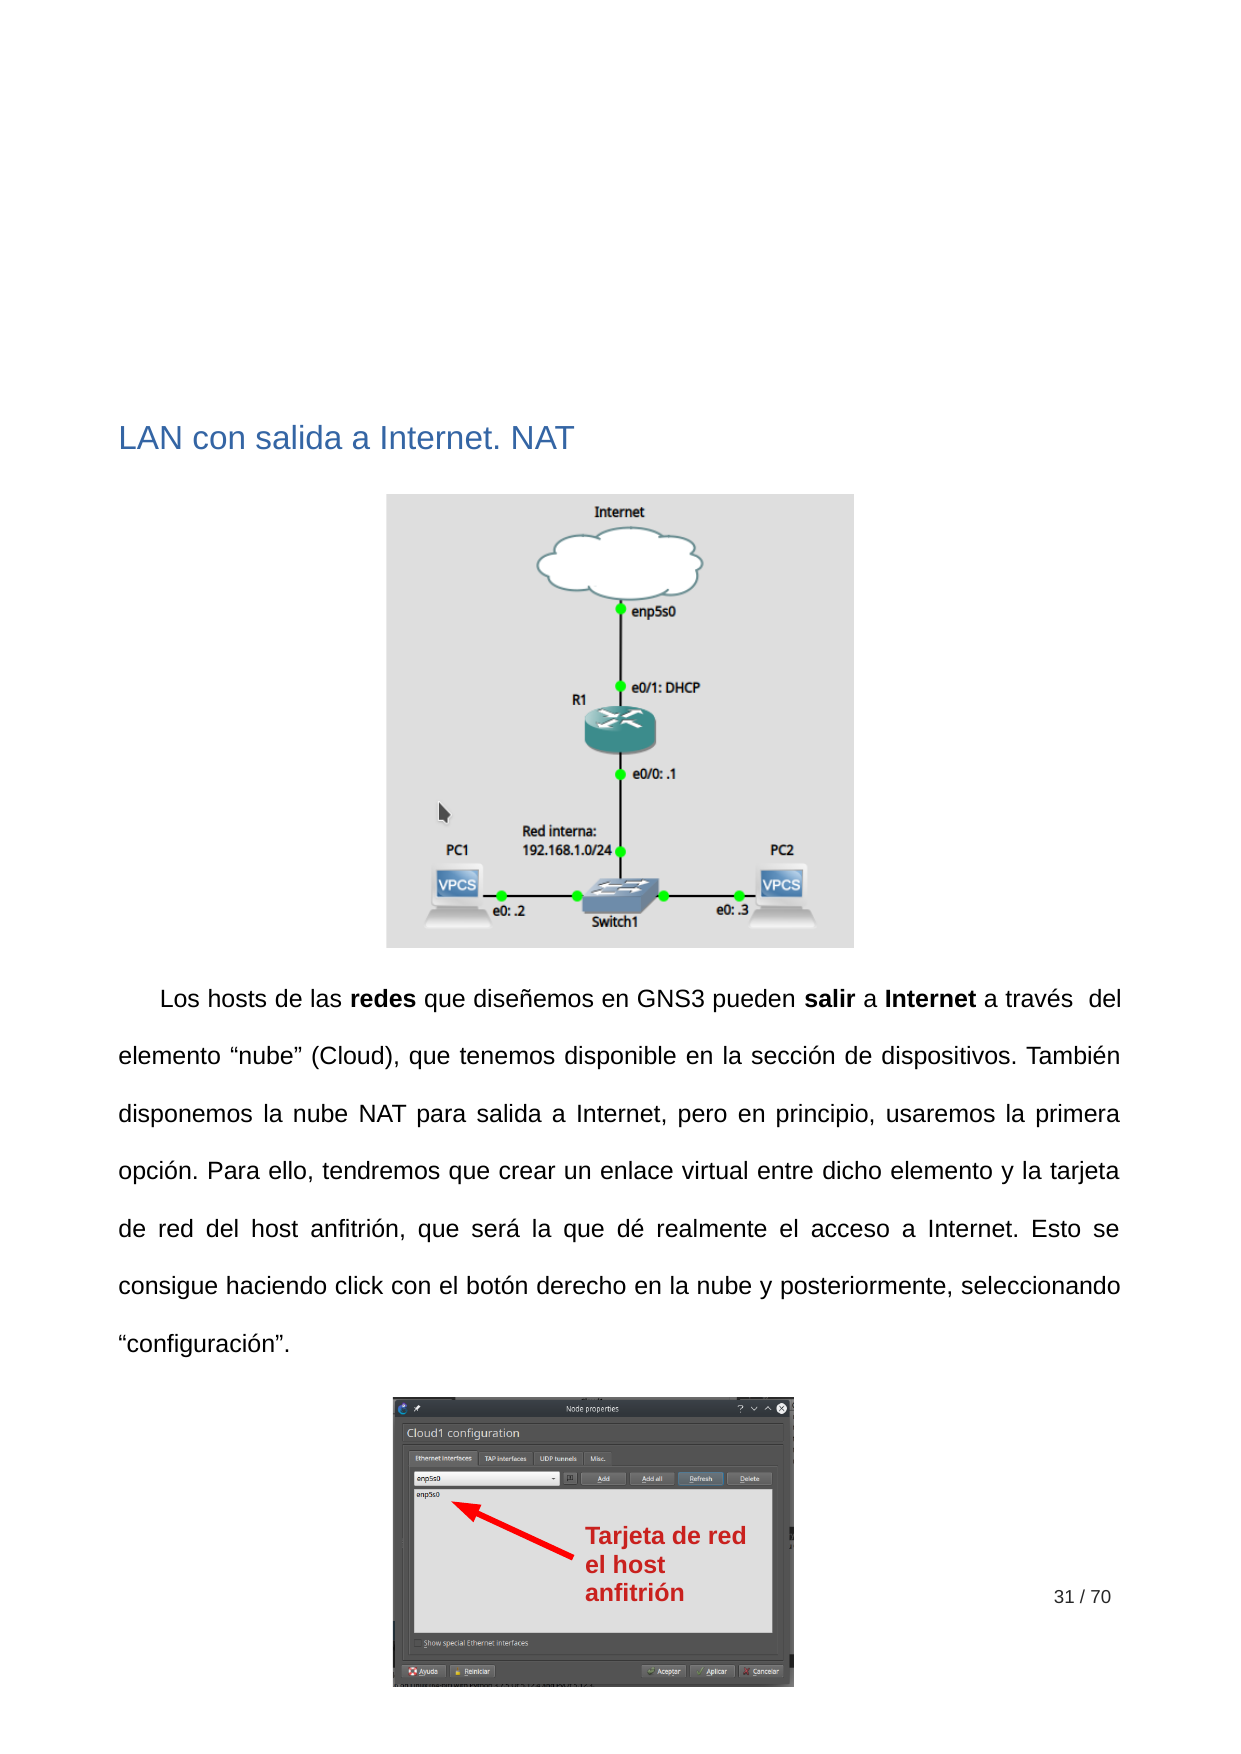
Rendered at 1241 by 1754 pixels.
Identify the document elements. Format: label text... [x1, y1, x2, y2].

picture [386, 494, 854, 948]
text LAN con salida a Internet. NAT [118, 418, 1122, 456]
picture [392, 1397, 794, 1687]
text Los hosts de las redes que diseñemos en GNS3 pueden salir a Internet a través del elemento “nube” (Cloud), que tenemos disponible en la sección de dispositivos. También disponemos la nube NAT para salida a Internet, pero en principio, usaremos la primera opción. Para ello, tendremos que crear un enlace virtual entre dicho elemento y la tarjeta de red del host anfitrión, que será la que dé realmente el acceso a Internet. Esto se consigue haciendo click con el botón derecho en la nube y posteriormente, seleccionando “configuración”. [118, 983, 1122, 1357]
